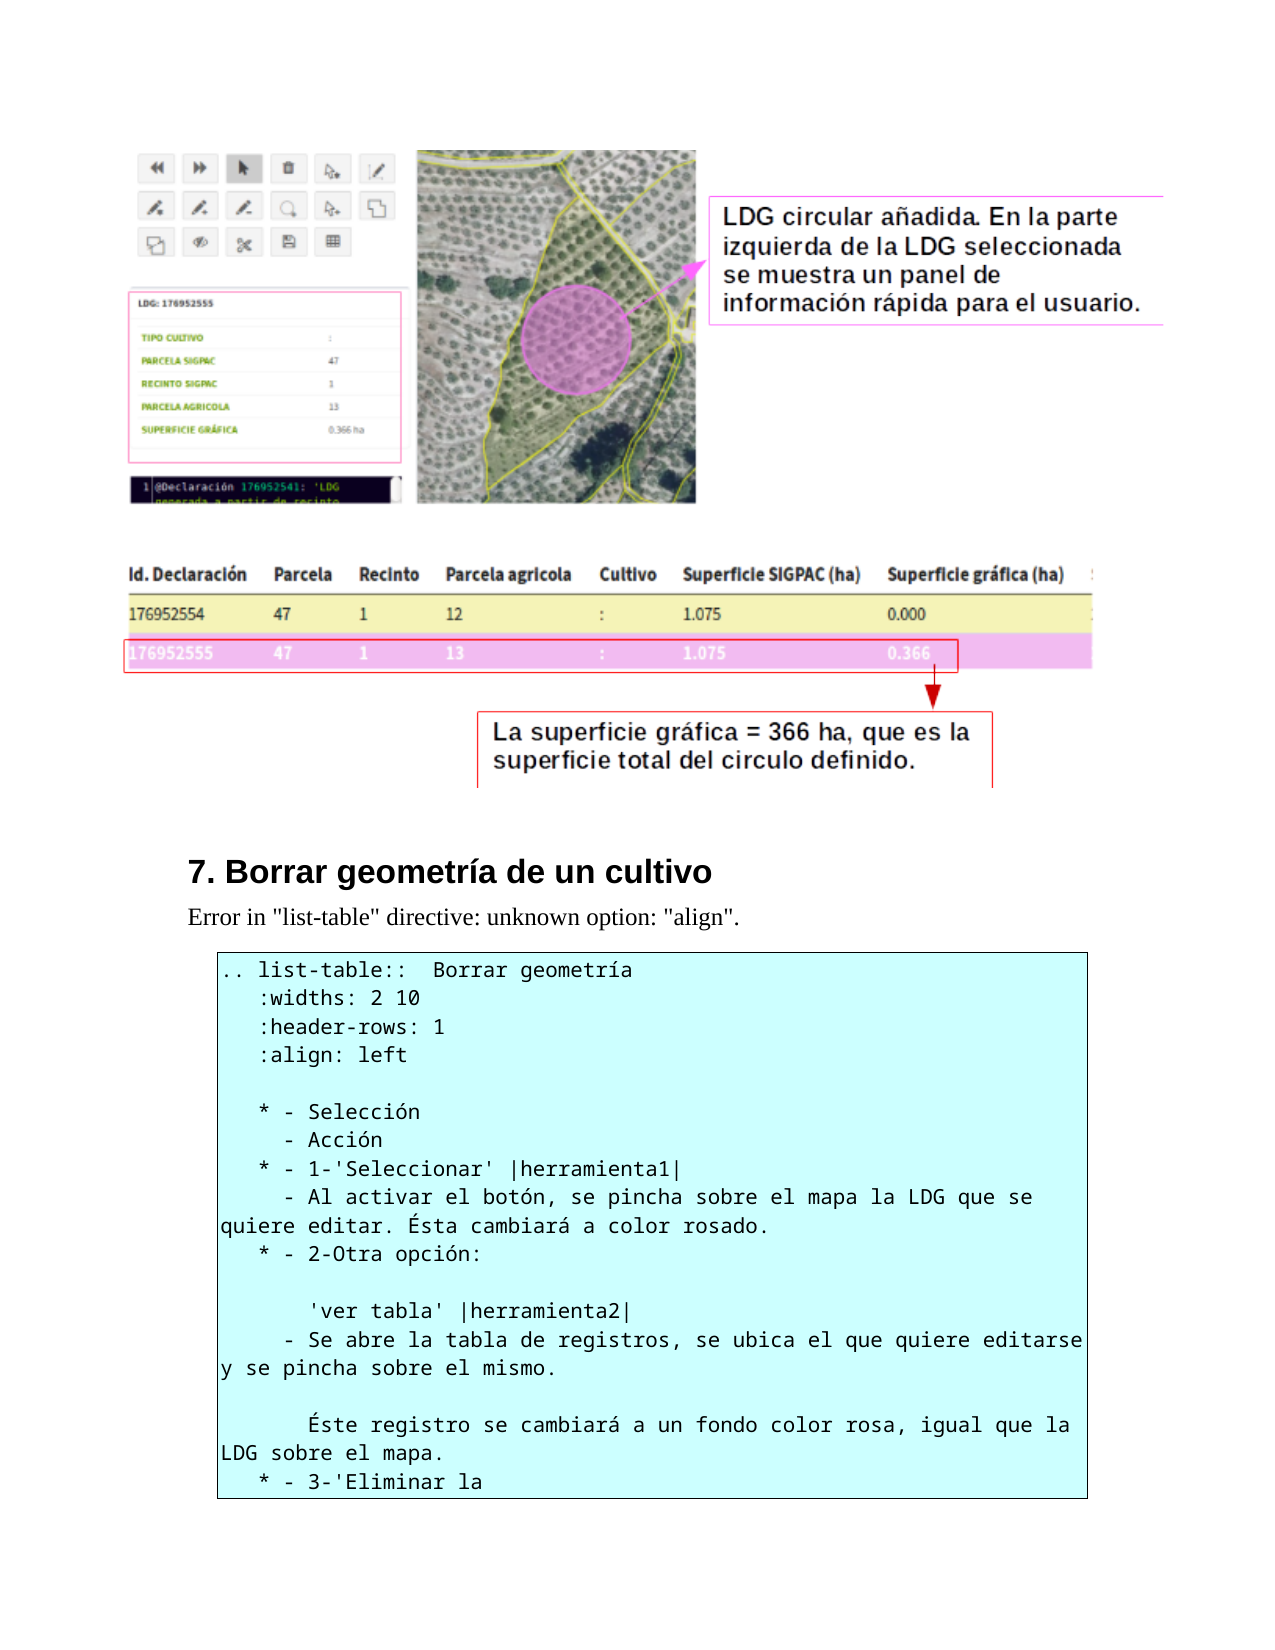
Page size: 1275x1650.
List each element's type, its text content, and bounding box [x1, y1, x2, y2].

picture [111, 150, 1164, 788]
text .. list-table:: Borrar geometría :widths: 2 10 :header-rows: 1 :align: left * - Selección - Acción * - 1-'Seleccionar' |herramienta1| - Al activar el botón, se pincha sobre el mapa la LDG que se quiere editar. Ésta cambiará a color rosado. * - 2-Otra opción: 'ver tabla' |herramienta2| - Se abre la tabla de registros, se ubica el que quiere editarse y se pincha sobre el mismo. Éste registro se cambiará a un fondo color rosa, igual que la LDG sobre el mapa. * - 3-'Eliminar la [218, 953, 1087, 1498]
subtitle 7. Borrar geometría de un cultivo [187, 853, 1087, 890]
text Error in "list-table" directive: unknown option: "align". [187, 903, 1087, 930]
